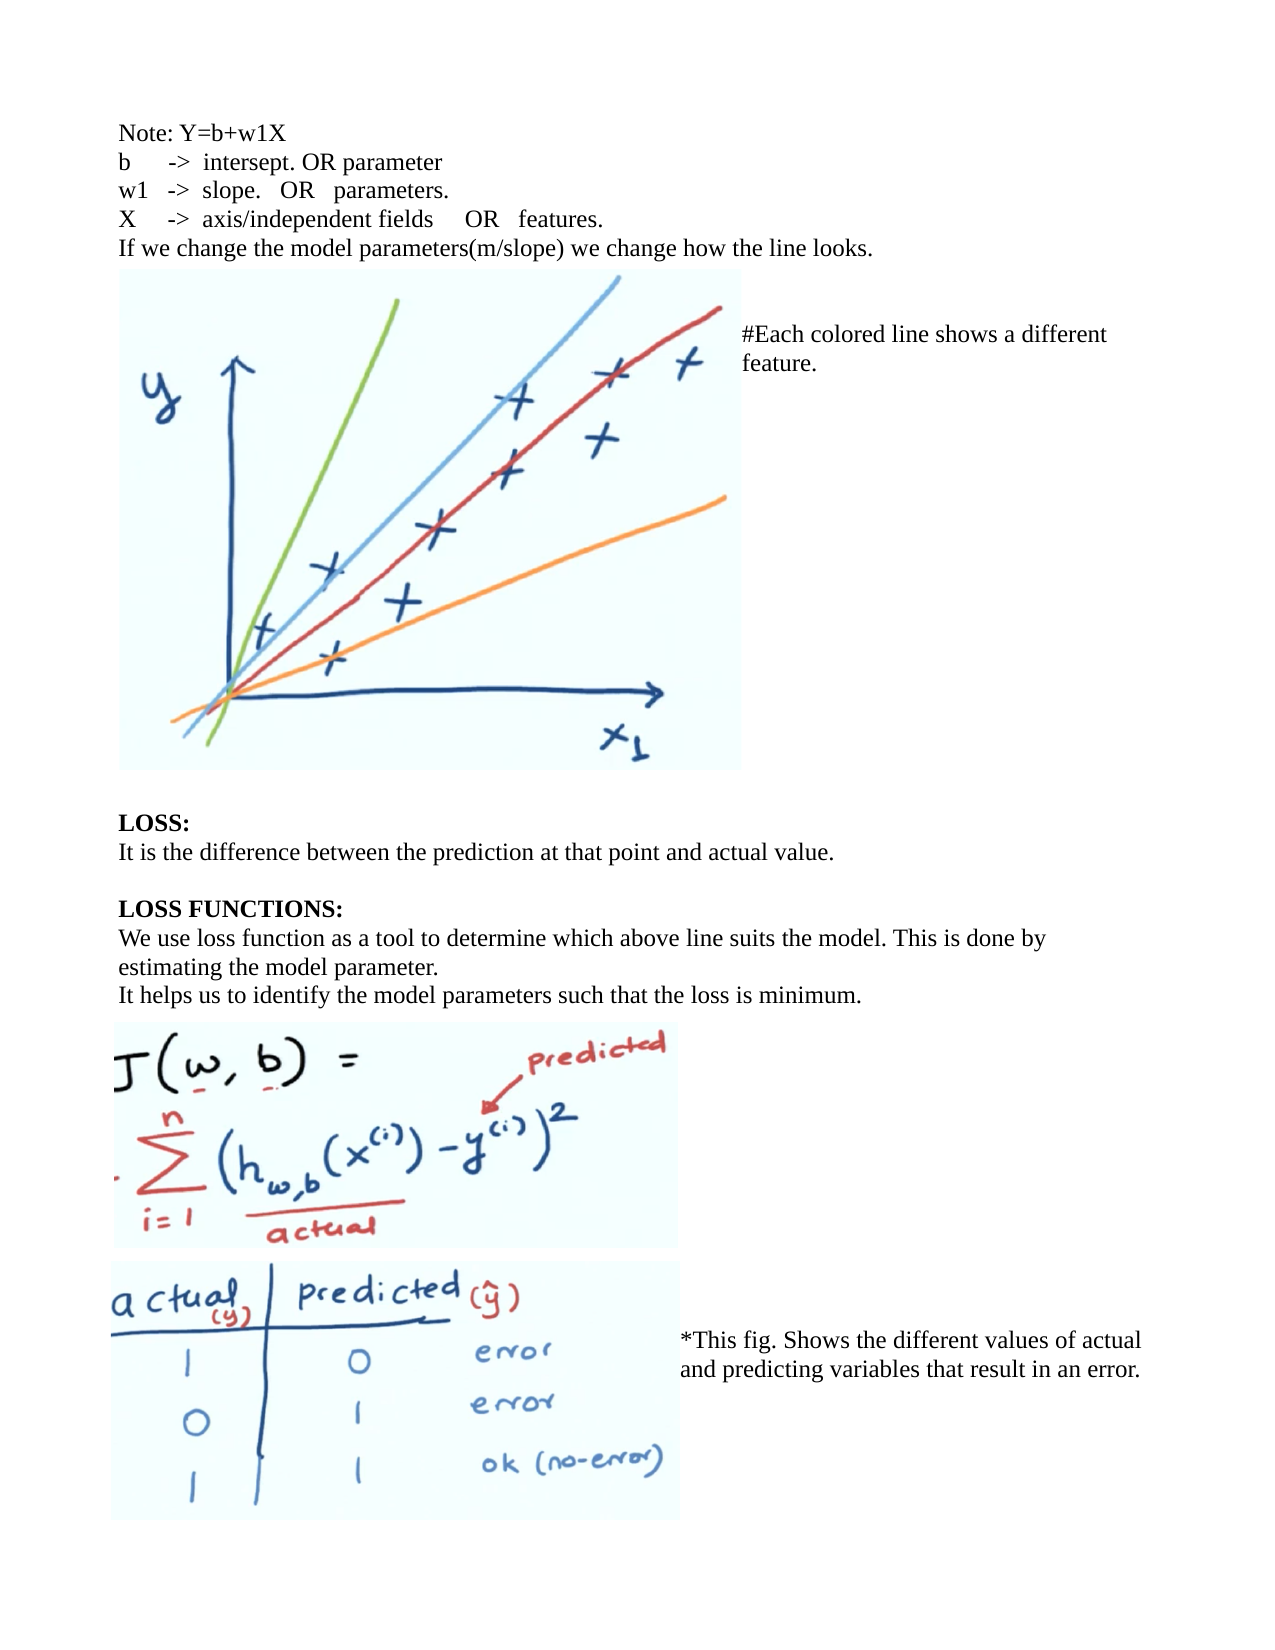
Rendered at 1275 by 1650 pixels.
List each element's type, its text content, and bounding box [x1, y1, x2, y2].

picture [114, 1022, 678, 1248]
text #Each colored line shows a different feature. [742, 319, 1157, 377]
text If we change the model parameters(m/slope) we change how the line looks. [118, 233, 1157, 262]
text *This fig. Shows the different values of actual and predicting variables that result in an error. [680, 1326, 1157, 1383]
text It is the difference between the prediction at that point and actual value. [118, 837, 1157, 866]
text b -> intersept. OR parameter [118, 147, 1157, 176]
text Note: Y=b+w1X [118, 118, 1157, 147]
text We use loss function as a tool to determine which above line suits the model. This is done by estimating the model parameter. [118, 923, 1157, 981]
text LOSS FUNCTIONS: [118, 894, 1157, 923]
text LOSS: [118, 808, 1157, 837]
picture [119, 269, 742, 770]
text X -> axis/independent fields OR features. [118, 204, 1157, 233]
picture [110, 1261, 680, 1520]
text w1 -> slope. OR parameters. [118, 176, 1157, 204]
text It helps us to identify the model parameters such that the loss is minimum. [118, 981, 1157, 1009]
